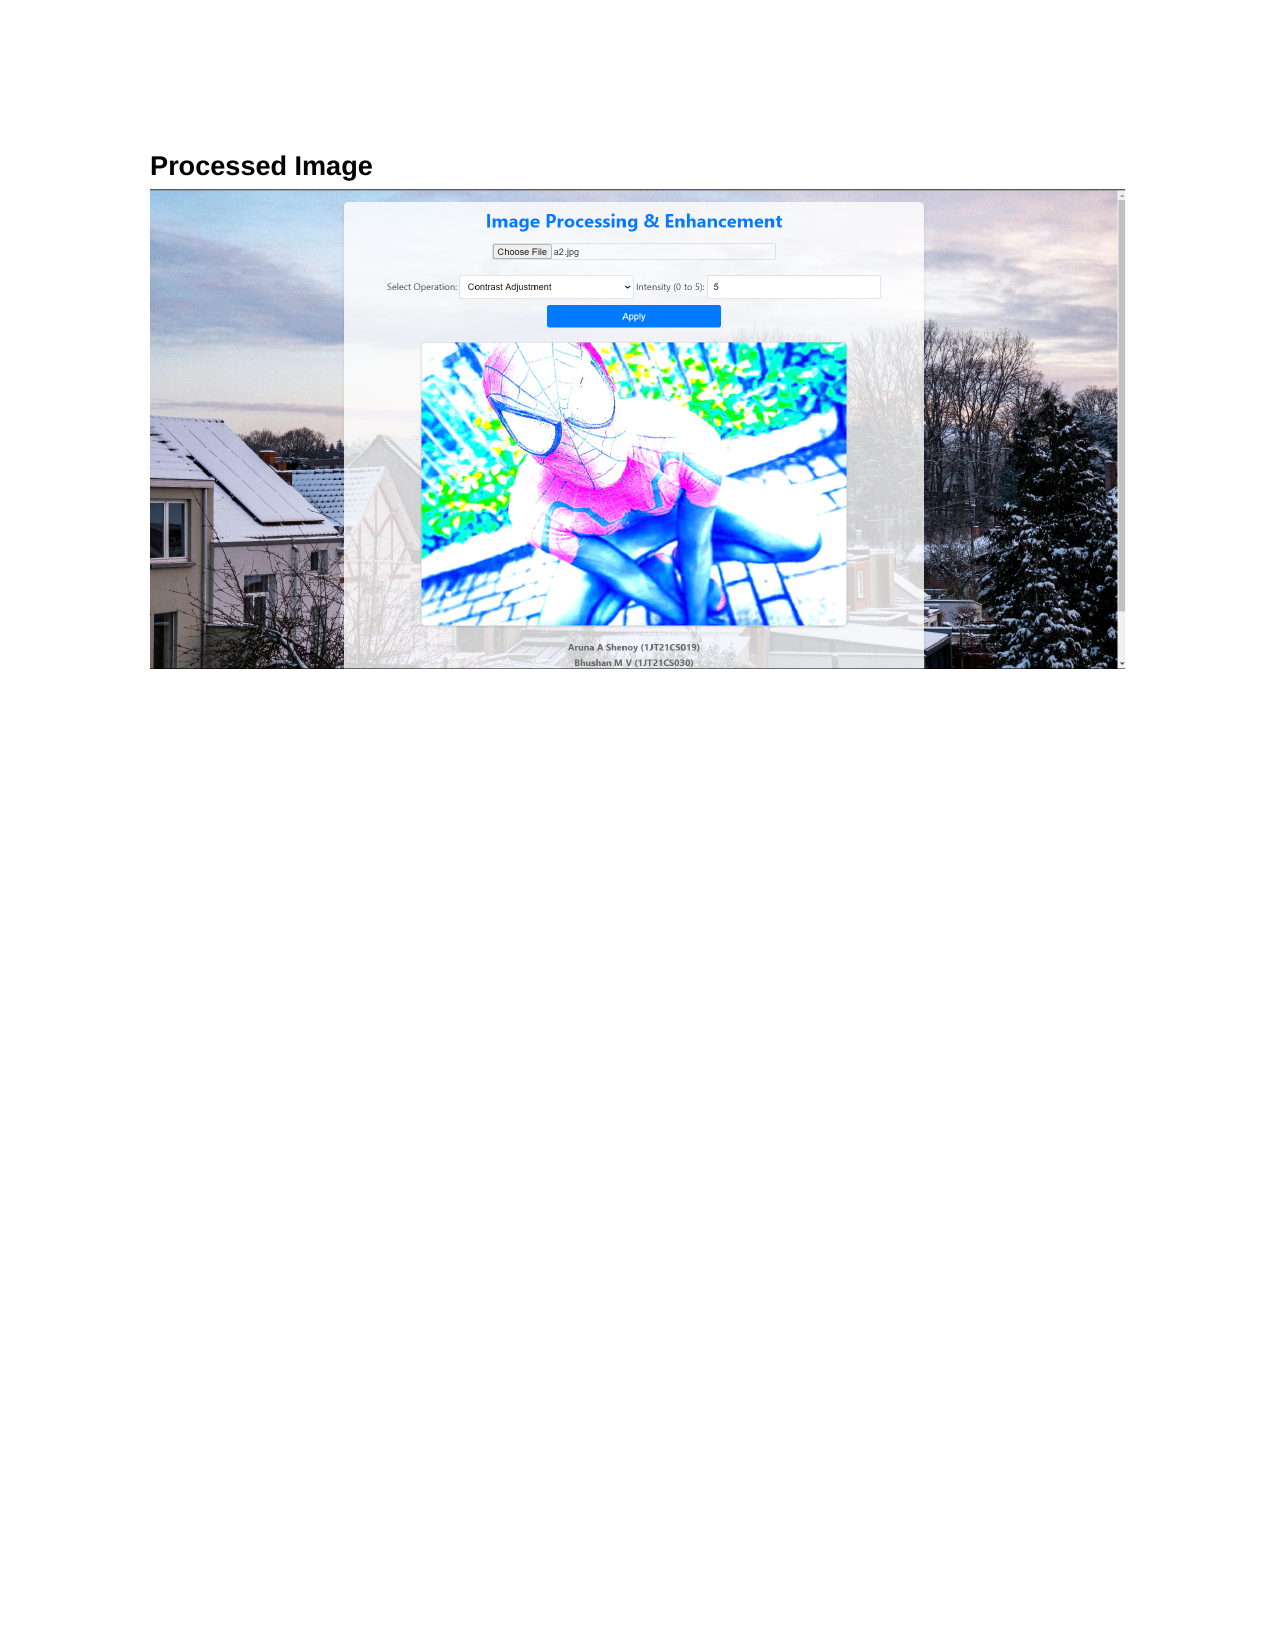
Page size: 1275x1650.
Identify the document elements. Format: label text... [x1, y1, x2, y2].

subtitle Processed Image [150, 150, 1125, 181]
picture [150, 189, 1125, 669]
